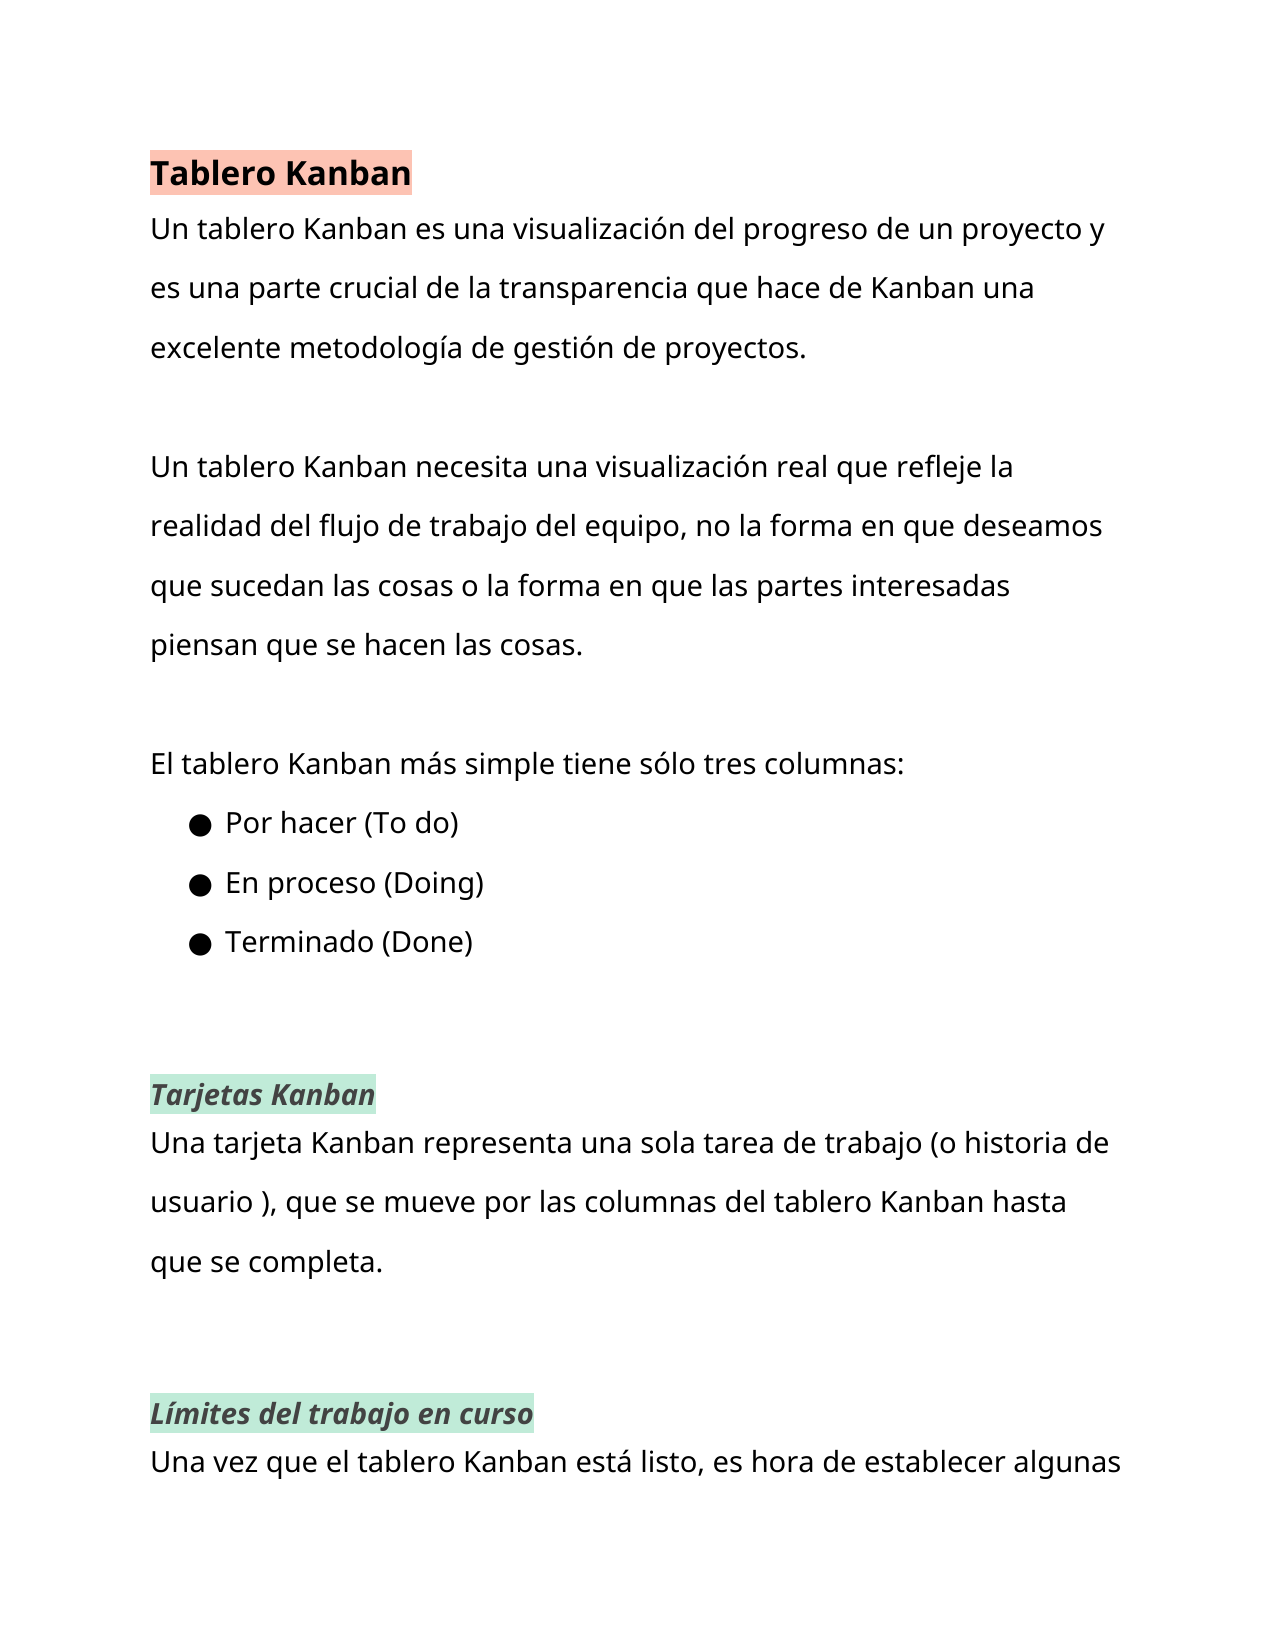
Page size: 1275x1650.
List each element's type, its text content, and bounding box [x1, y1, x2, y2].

list Terminado (Done) [187, 922, 1125, 961]
list Por hacer (To do) [187, 803, 1125, 842]
text Un tablero Kanban necesita una visualización real que refleje la realidad del flujo de trabajo del equipo, no la forma en que deseamos que sucedan las cosas o la forma en que las partes interesadas piensan que se hacen las cosas. [150, 446, 1125, 664]
text Una tarjeta Kanban representa una sola tarea de trabajo (o historia de usuario ), que se mueve por las columnas del tablero Kanban hasta que se completa. [150, 1122, 1125, 1281]
subtitle Tablero Kanban [412, 150, 1125, 195]
text El tablero Kanban más simple tiene sólo tres columnas: [150, 743, 1125, 783]
list En proceso (Doing) [187, 862, 1125, 902]
text Un tablero Kanban es una visualización del progreso de un proyecto y es una parte crucial de la transparencia que hace de Kanban una excelente metodología de gestión de proyectos. [150, 208, 1125, 367]
subtitle Límites del trabajo en curso [534, 1393, 1125, 1433]
subtitle Tarjetas Kanban [376, 1074, 1125, 1114]
text Una vez que el tablero Kanban está listo, es hora de establecer algunas [150, 1441, 1125, 1481]
